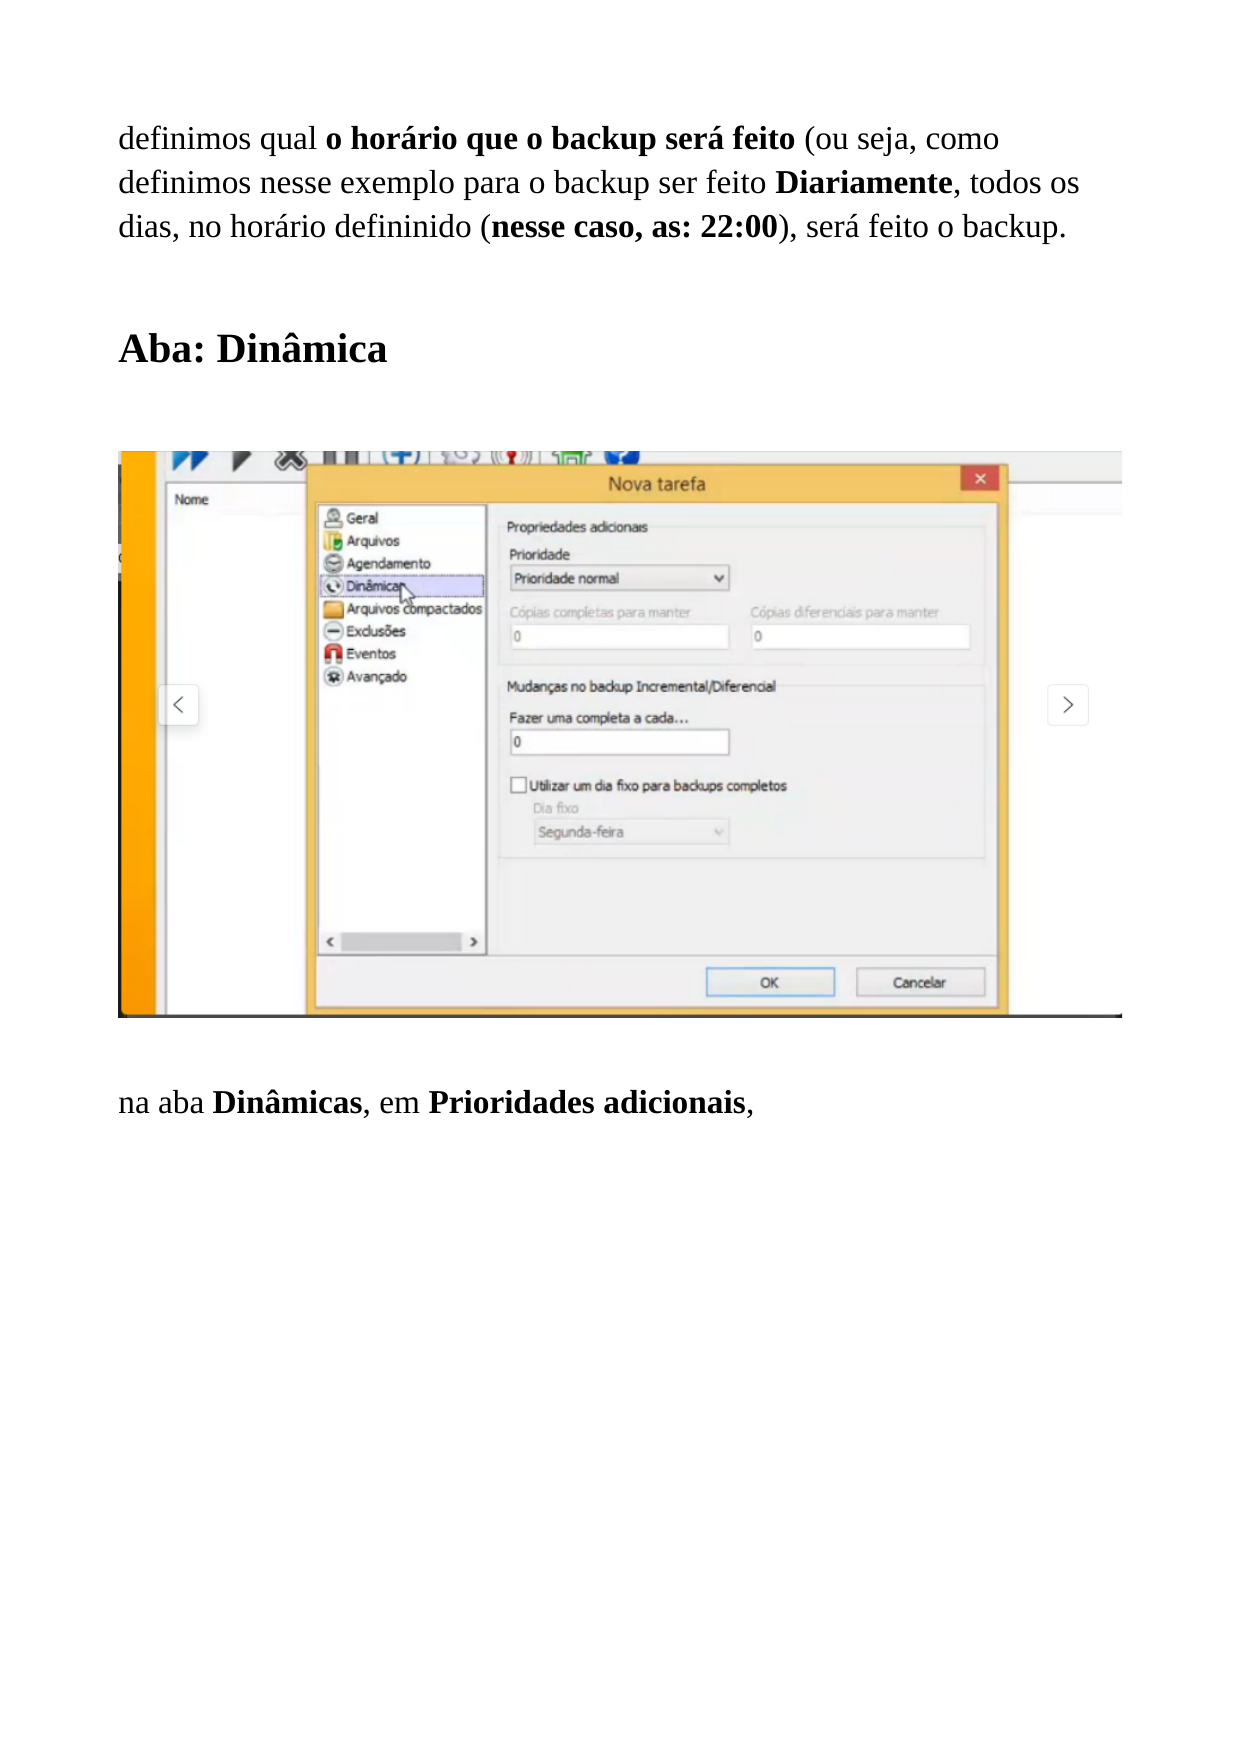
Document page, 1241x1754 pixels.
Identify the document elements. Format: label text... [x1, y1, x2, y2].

text definimos qual o horário que o backup será feito (ou seja, como definimos nesse exemplo para o backup ser feito Diariamente, todos os dias, no horário defininido (nesse caso, as: 22:00), será feito o backup. [118, 118, 1122, 244]
picture [118, 451, 1123, 1018]
text na aba Dinâmicas, em Prioridades adicionais, [118, 1082, 1122, 1120]
text Aba: Dinâmica [118, 323, 1122, 371]
